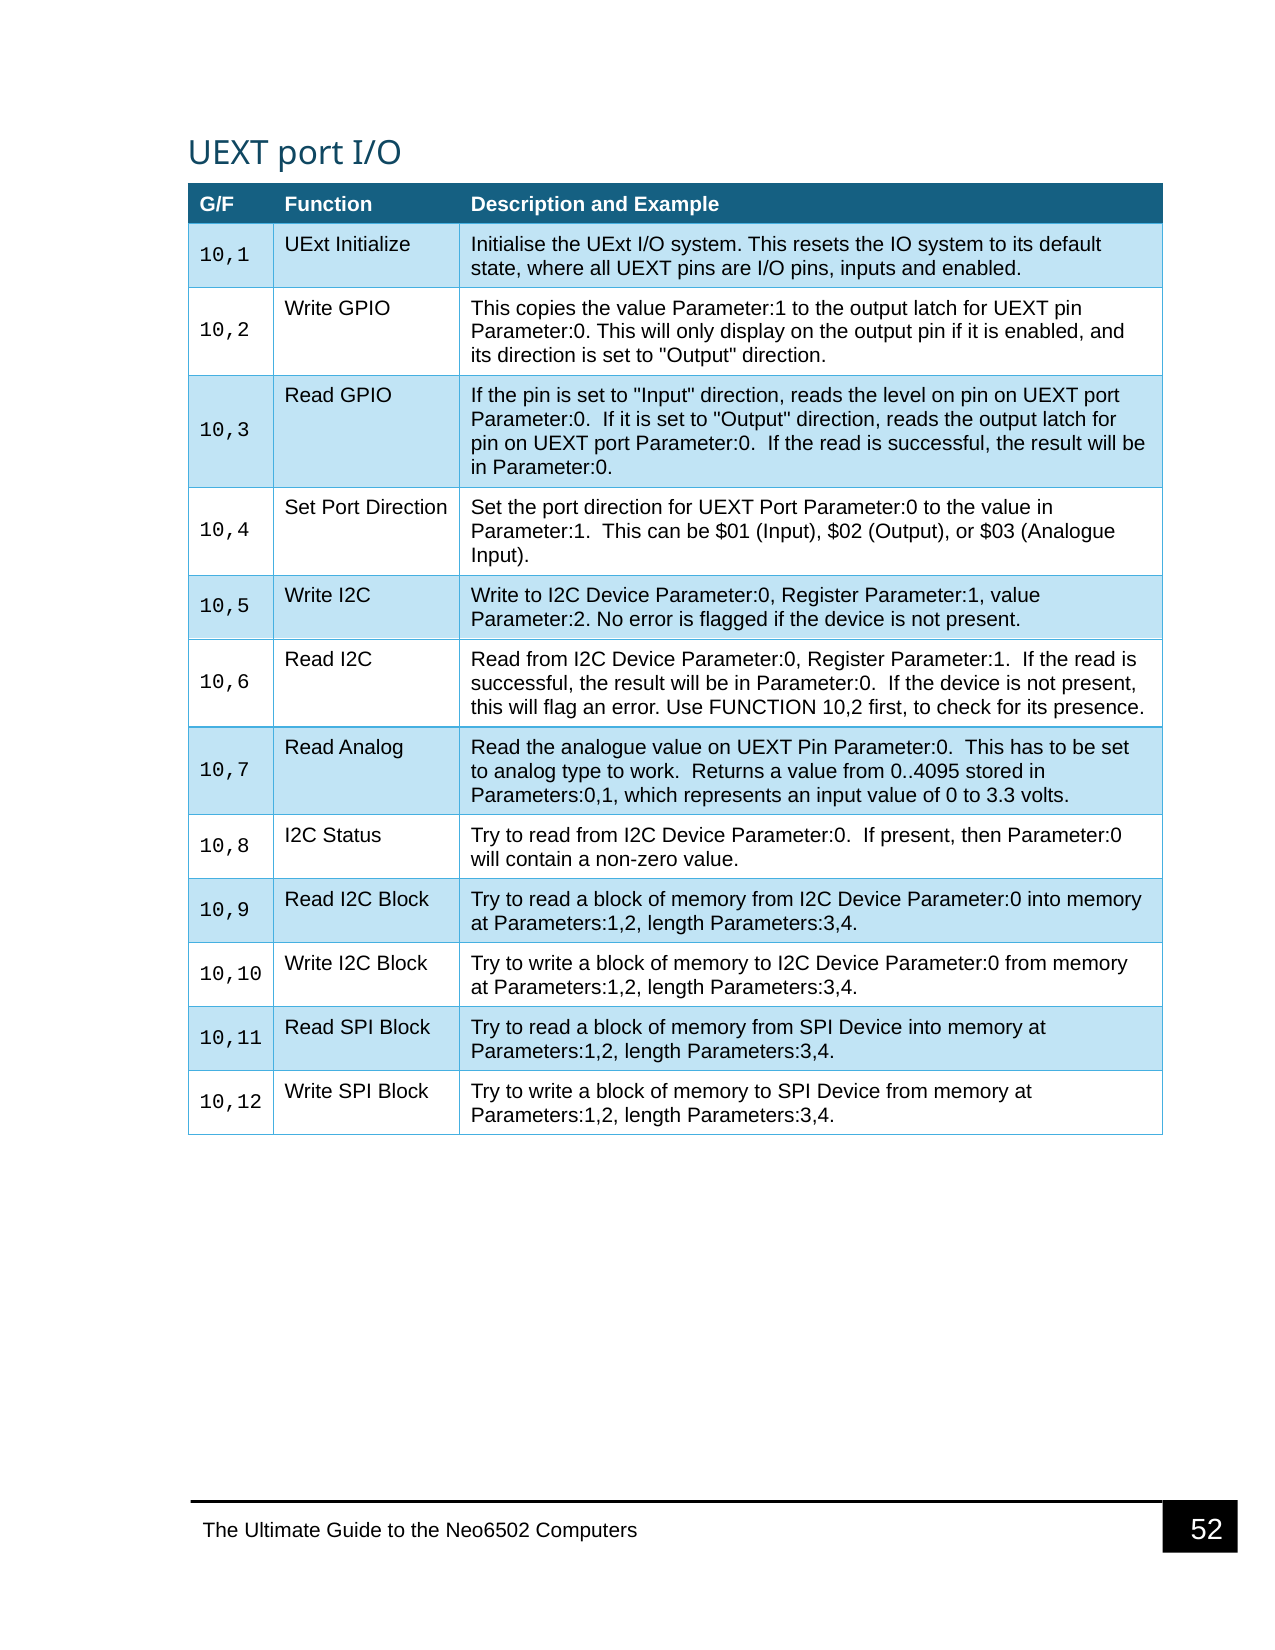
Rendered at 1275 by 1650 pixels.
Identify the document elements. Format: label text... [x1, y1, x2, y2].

table_cell Read from I2C Device Parameter:0, Register Parameter:1. If the read is successful, the result will be in Parameter:0. If the device is not present, this will flag an error. Use FUNCTION 10,2 first, to check for its presence. [460, 640, 1162, 726]
table_cell Write to I2C Device Parameter:0, Register Parameter:1, value Parameter:2. No error is flagged if the device is not present. [460, 576, 1162, 638]
table_cell 10,5 [189, 576, 273, 638]
table_cell Read I2C Block [274, 879, 459, 942]
table_cell 10,4 [189, 488, 273, 574]
table_cell Read I2C [274, 640, 459, 726]
table_cell 10,7 [189, 728, 273, 814]
table_cell Try to read from I2C Device Parameter:0. If present, then Parameter:0 will contain a non-zero value. [460, 815, 1162, 878]
table_cell Try to read a block of memory from SPI Device into memory at Parameters:1,2, length Parameters:3,4. [460, 1007, 1162, 1070]
table_cell Set Port Direction [274, 488, 459, 574]
table_cell UExt Initialize [274, 224, 459, 287]
table_cell 10,10 [189, 943, 273, 1006]
table_cell If the pin is set to "Input" direction, reads the level on pin on UEXT port Parameter:0. If it is set to "Output" direction, reads the output latch for pin on UEXT port Parameter:0. If the read is successful, the result will be in Parameter:0. [460, 376, 1162, 487]
table_cell 10,9 [189, 879, 273, 942]
table_cell 10,11 [189, 1007, 273, 1070]
table_cell Write SPI Block [274, 1071, 459, 1134]
table_cell Initialise the UExt I/O system. This resets the IO system to its default state, where all UEXT pins are I/O pins, inputs and enabled. [460, 224, 1162, 287]
table_cell Write GPIO [274, 288, 459, 375]
table_cell Read SPI Block [274, 1007, 459, 1070]
table_cell Write I2C [274, 576, 459, 638]
table_cell This copies the value Parameter:1 to the output latch for UEXT pin Parameter:0. This will only display on the output pin if it is enabled, and its direction is set to "Output" direction. [460, 288, 1162, 375]
table_cell 10,6 [189, 640, 273, 726]
table_cell Read the analogue value on UEXT Pin Parameter:0. This has to be set to analog type to work. Returns a value from 0..4095 stored in Parameters:0,1, which represents an input value of 0 to 3.3 volts. [460, 728, 1162, 814]
table_cell Read GPIO [274, 376, 459, 487]
table_cell I2C Status [274, 815, 459, 878]
table_cell 10,12 [189, 1071, 273, 1134]
table_cell Write I2C Block [274, 943, 459, 1006]
table_cell Try to read a block of memory from I2C Device Parameter:0 into memory at Parameters:1,2, length Parameters:3,4. [460, 879, 1162, 942]
table_cell 10,1 [189, 224, 273, 287]
table_header Description and Example [460, 184, 1162, 223]
table_cell Set the port direction for UEXT Port Parameter:0 to the value in Parameter:1. This can be $01 (Input), $02 (Output), or $03 (Analogue Input). [460, 488, 1162, 574]
table_header G/F [189, 184, 273, 223]
table_cell Try to write a block of memory to SPI Device from memory at Parameters:1,2, length Parameters:3,4. [460, 1071, 1162, 1134]
table_header Function [274, 184, 459, 223]
subtitle UEXT port I/O [187, 129, 1162, 174]
table_cell 10,8 [189, 815, 273, 878]
table_cell 10,3 [189, 376, 273, 487]
table_cell Try to write a block of memory to I2C Device Parameter:0 from memory at Parameters:1,2, length Parameters:3,4. [460, 943, 1162, 1006]
table_cell 10,2 [189, 288, 273, 375]
table_cell Read Analog [274, 728, 459, 814]
